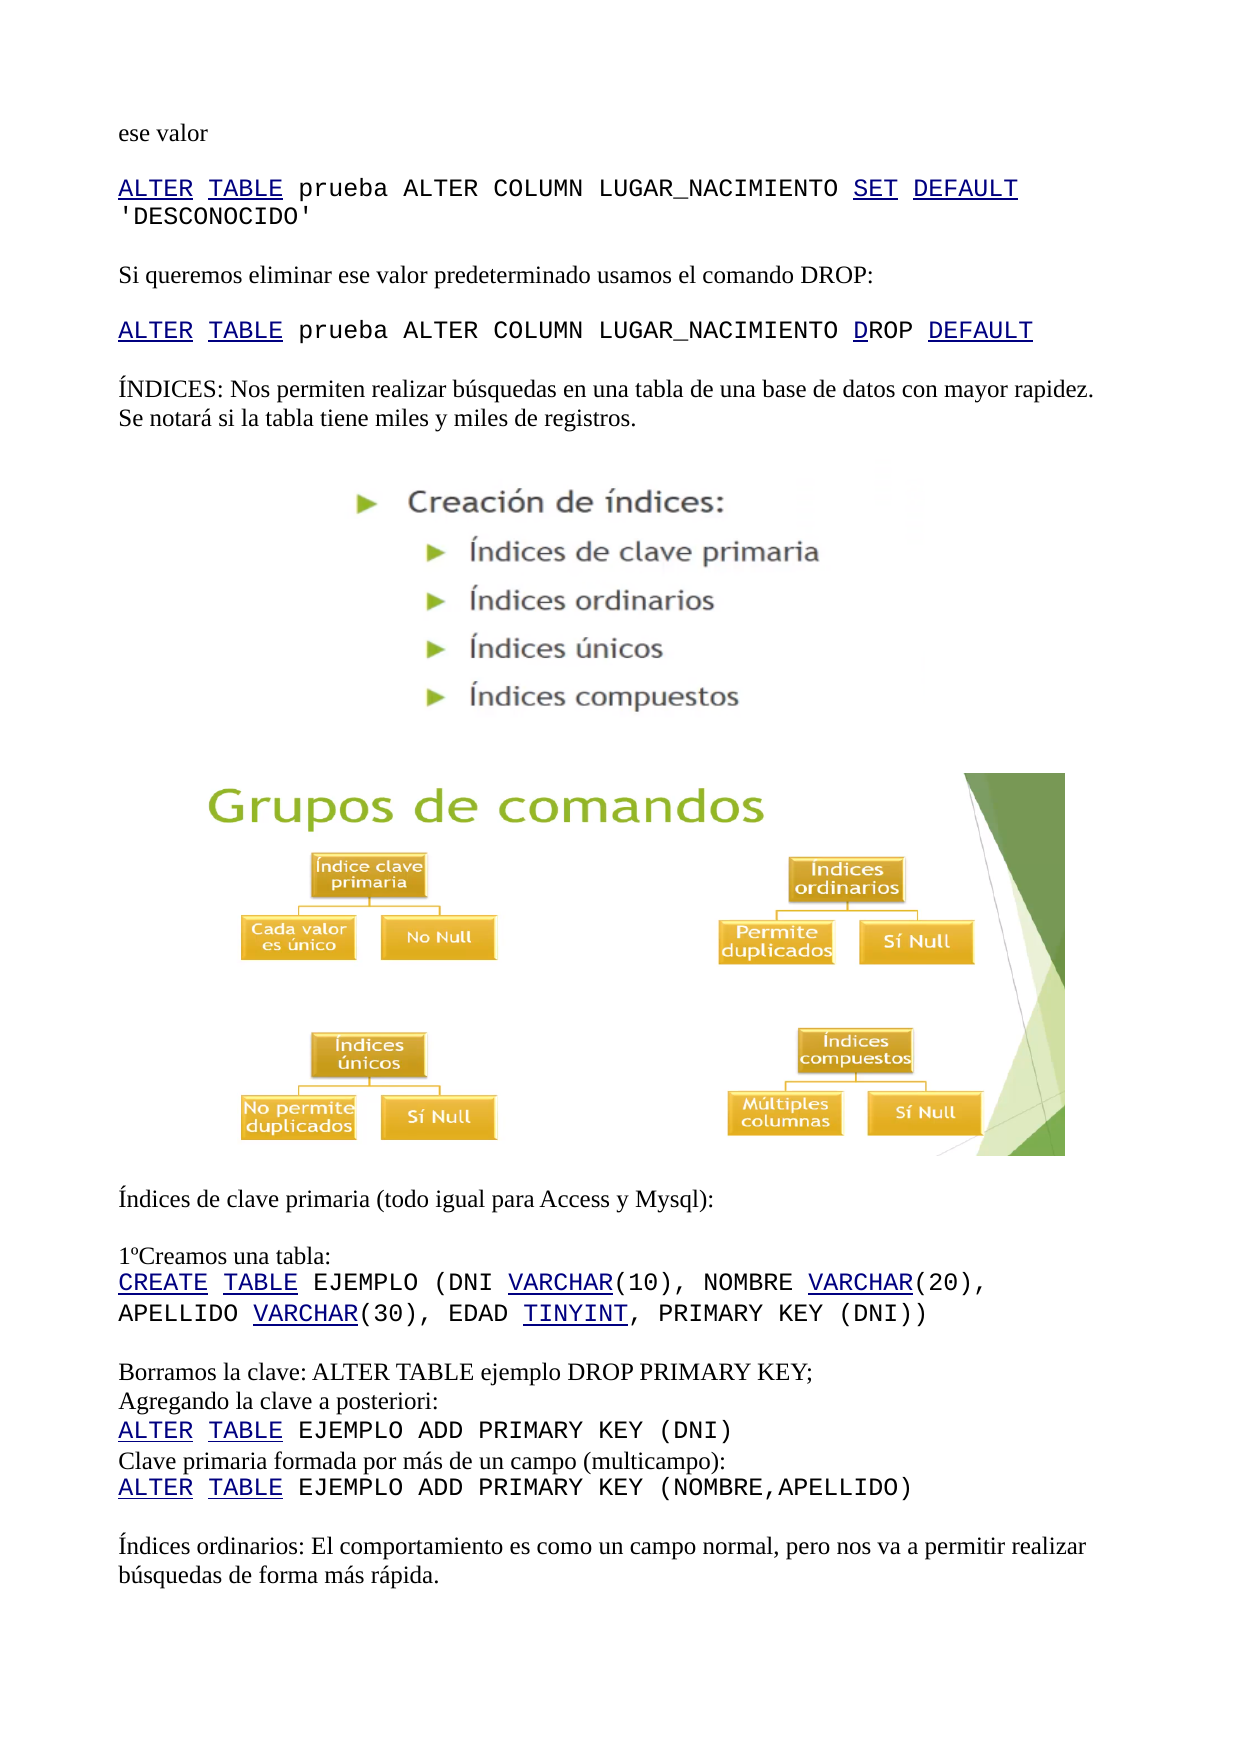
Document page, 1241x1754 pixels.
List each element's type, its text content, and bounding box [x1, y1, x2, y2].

text ALTER TABLE EJEMPLO ADD PRIMARY KEY (DNI) [118, 1415, 1122, 1446]
text Índices ordinarios: El comportamiento es como un campo normal, pero nos va a permitir realizar búsquedas de forma más rápida. [118, 1531, 1122, 1589]
text ese valor [118, 118, 1122, 147]
picture [175, 773, 1065, 1156]
text Borramos la clave: ALTER TABLE ejemplo DROP PRIMARY KEY; [118, 1357, 1122, 1386]
text Si queremos eliminar ese valor predeterminado usamos el comando DROP: [118, 260, 1122, 289]
text 1ºCreamos una tabla: [118, 1241, 1122, 1270]
text ALTER TABLE prueba ALTER COLUMN LUGAR_NACIMIENTO DROP DEFAULT [118, 317, 1122, 346]
text CREATE TABLE EJEMPLO (DNI VARCHAR(10), NOMBRE VARCHAR(20), APELLIDO VARCHAR(30), EDAD TINYINT, PRIMARY KEY (DNI)) [118, 1270, 1122, 1329]
text Índices de clave primaria (todo igual para Access y Mysql): [118, 1184, 1122, 1213]
text ALTER TABLE prueba ALTER COLUMN LUGAR_NACIMIENTO SET DEFAULT 'DESCONOCIDO' [118, 175, 1122, 232]
text ÍNDICES: Nos permiten realizar búsquedas en una tabla de una base de datos con mayor rapidez. Se notará si la tabla tiene miles y miles de registros. [118, 374, 1122, 431]
text Clave primaria formada por más de un campo (multicampo): [118, 1446, 1122, 1474]
text Agregando la clave a posteriori: [118, 1386, 1122, 1415]
text ALTER TABLE EJEMPLO ADD PRIMARY KEY (NOMBRE,APELLIDO) [118, 1474, 1122, 1503]
picture [315, 459, 925, 746]
